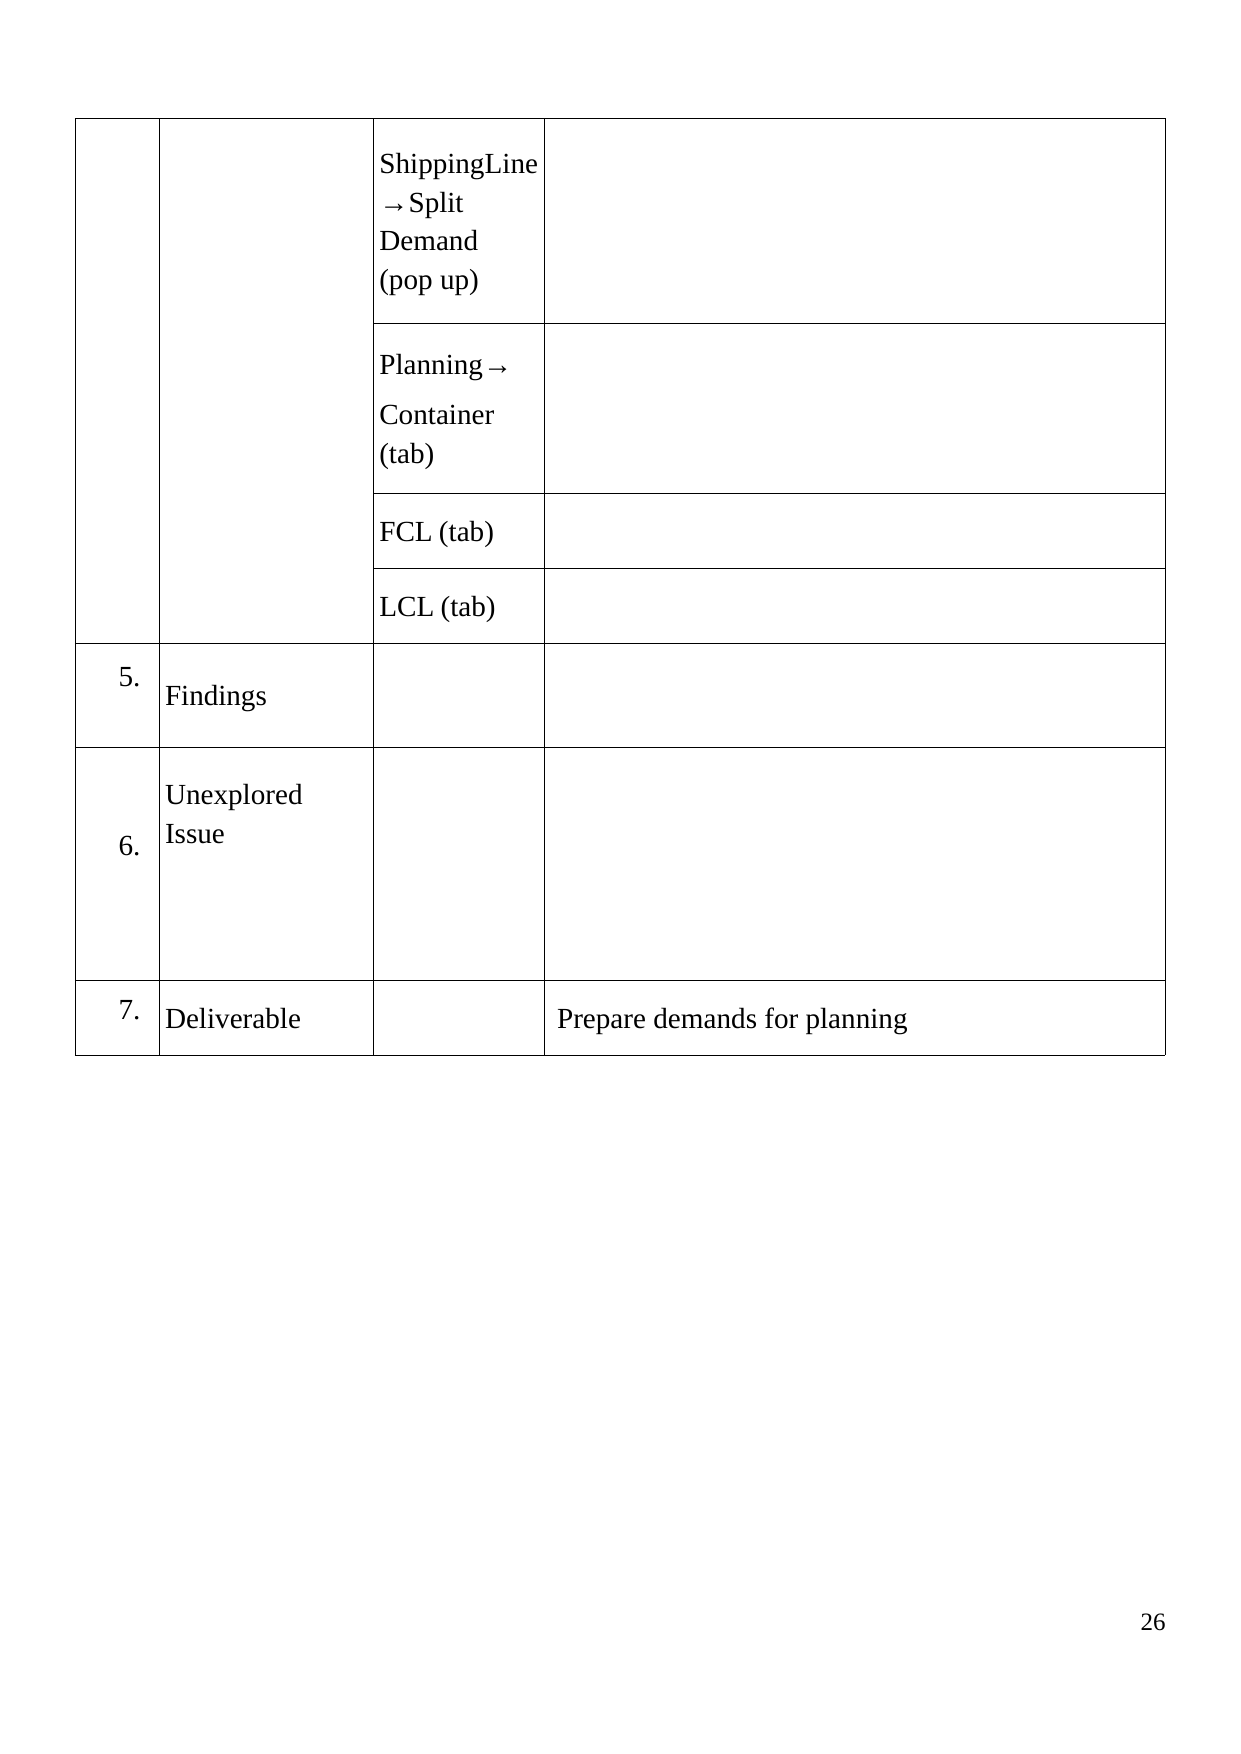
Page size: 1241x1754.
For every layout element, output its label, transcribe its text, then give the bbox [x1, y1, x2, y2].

table_cell [374, 644, 544, 747]
table_cell Unexplored Issue [160, 748, 373, 980]
table_cell Planning→ Container (tab) [374, 324, 544, 493]
table_cell [545, 748, 1165, 980]
table_cell [76, 981, 159, 1055]
table_cell Prepare demands for planning [545, 981, 1165, 1055]
table_cell [545, 119, 1165, 323]
table_cell [76, 119, 159, 643]
table_cell [374, 748, 544, 980]
table_cell [545, 494, 1165, 568]
table_cell Deliverable [160, 981, 373, 1055]
table_cell Findings [160, 644, 373, 747]
table_cell ShippingLine→Split Demand (pop up) [374, 119, 544, 323]
table_cell [545, 569, 1165, 643]
table_cell [76, 748, 159, 980]
table_cell [374, 981, 544, 1055]
table_cell [160, 119, 373, 643]
table_cell LCL (tab) [374, 569, 544, 643]
table_cell [545, 324, 1165, 493]
table_cell FCL (tab) [374, 494, 544, 568]
table_cell [545, 644, 1165, 747]
table_cell [76, 644, 159, 747]
